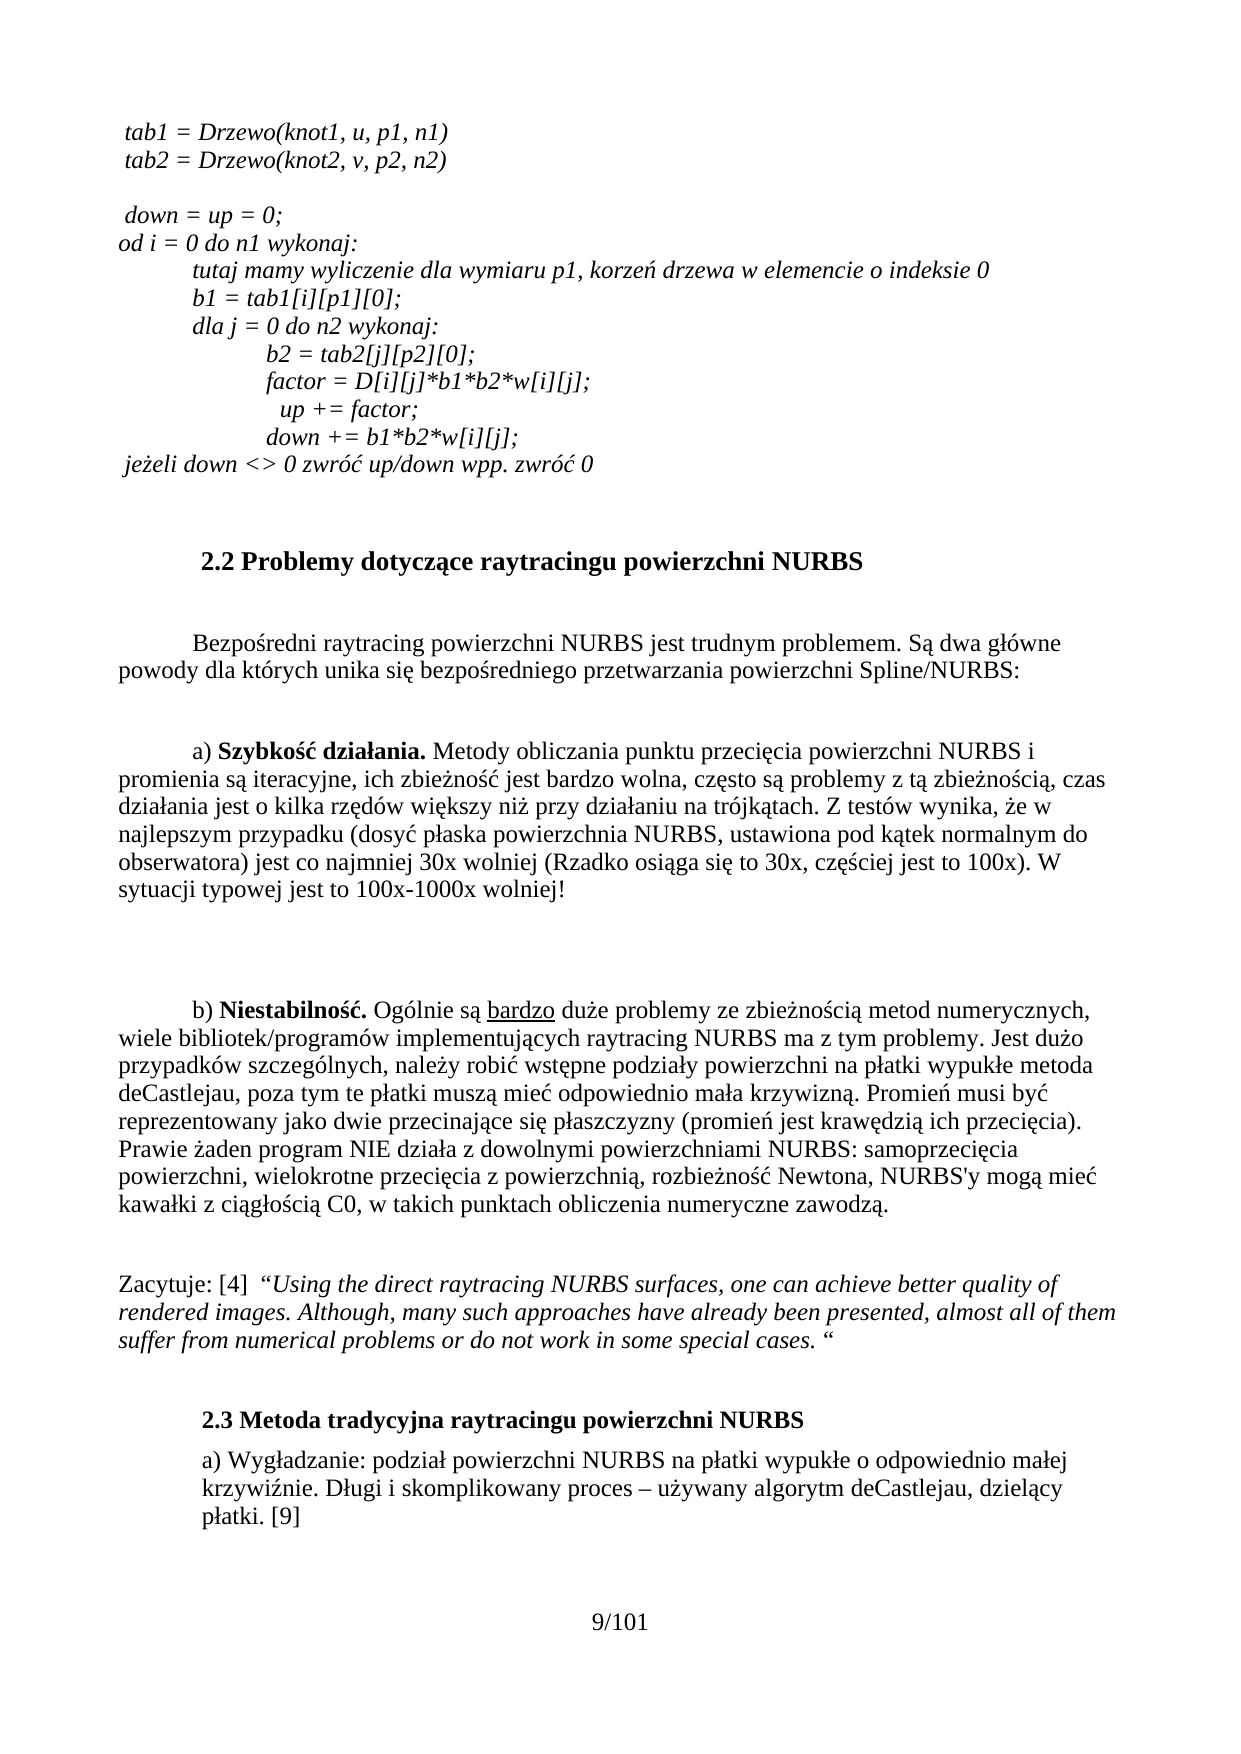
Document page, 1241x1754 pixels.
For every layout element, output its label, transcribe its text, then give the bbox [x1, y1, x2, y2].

text jeżeli down <> 0 zwróć up/down wpp. zwróć 0 [118, 451, 1122, 478]
text Zacytuje: [4] “Using the direct raytracing NURBS surfaces, one can achieve better quality of rendered images. Although, many such approaches have already been presented, almost all of them suffer from numerical problems or do not work in some special cases. “ [118, 1271, 1122, 1354]
text factor = D[i][j]*b1*b2*w[i][j]; [118, 367, 1122, 395]
text Bezpośredni raytracing powierzchni NURBS jest trudnym problemem. Są dwa główne powody dla których unika się bezpośredniego przetwarzania powierzchni Spline/NURBS: [118, 629, 1122, 684]
text tab2 = Drzewo(knot2, v, p2, n2) [118, 146, 1122, 173]
text b) Niestabilność. Ogólnie są bardzo duże problemy ze zbieżnością metod numerycznych, wiele bibliotek/programów implementujących raytracing NURBS ma z tym problemy. Jest dużo przypadków szczególnych, należy robić wstępne podziały powierzchni na płatki wypukłe metoda deCastlejau, poza tym te płatki muszą mieć odpowiednio mała krzywizną. Promień musi być reprezentowany jako dwie przecinające się płaszczyzny (promień jest krawędzią ich przecięcia). Prawie żaden program NIE działa z dowolnymi powierzchniami NURBS: samoprzecięcia powierzchni, wielokrotne przecięcia z powierzchnią, rozbieżność Newtona, NURBS'y mogą mieć kawałki z ciągłością C0, w takich punktach obliczenia numeryczne zawodzą. [118, 996, 1122, 1218]
text b2 = tab2[j][p2][0]; [118, 340, 1122, 367]
text up += factor; [118, 395, 1122, 423]
list Problemy dotyczące raytracingu powierzchni NURBS [201, 546, 1122, 576]
text 2.3 Metoda tradycyjna raytracingu powierzchni NURBS [202, 1406, 1122, 1434]
text b1 = tab1[i][p1][0]; [118, 284, 1122, 312]
text a) Szybkość działania. Metody obliczania punktu przecięcia powierzchni NURBS i promienia są iteracyjne, ich zbieżność jest bardzo wolna, często są problemy z tą zbieżnością, czas działania jest o kilka rzędów większy niż przy działaniu na trójkątach. Z testów wynika, że w najlepszym przypadku (dosyć płaska powierzchnia NURBS, ustawiona pod kątek normalnym do obserwatora) jest co najmniej 30x wolniej (Rzadko osiąga się to 30x, częściej jest to 100x). W sytuacji typowej jest to 100x-1000x wolniej! [118, 737, 1122, 903]
text tab1 = Drzewo(knot1, u, p1, n1) [118, 118, 1122, 146]
text tutaj mamy wyliczenie dla wymiaru p1, korzeń drzewa w elemencie o indeksie 0 [118, 257, 1122, 284]
text down = up = 0; [118, 201, 1122, 229]
text down += b1*b2*w[i][j]; [118, 423, 1122, 451]
text od i = 0 do n1 wykonaj: [118, 229, 1122, 257]
text a) Wygładzanie: podział powierzchni NURBS na płatki wypukłe o odpowiednio małej krzywiźnie. Długi i skomplikowany proces – używany algorytm deCastlejau, dzielący płatki. [9] [202, 1447, 1122, 1530]
text dla j = 0 do n2 wykonaj: [118, 312, 1122, 340]
